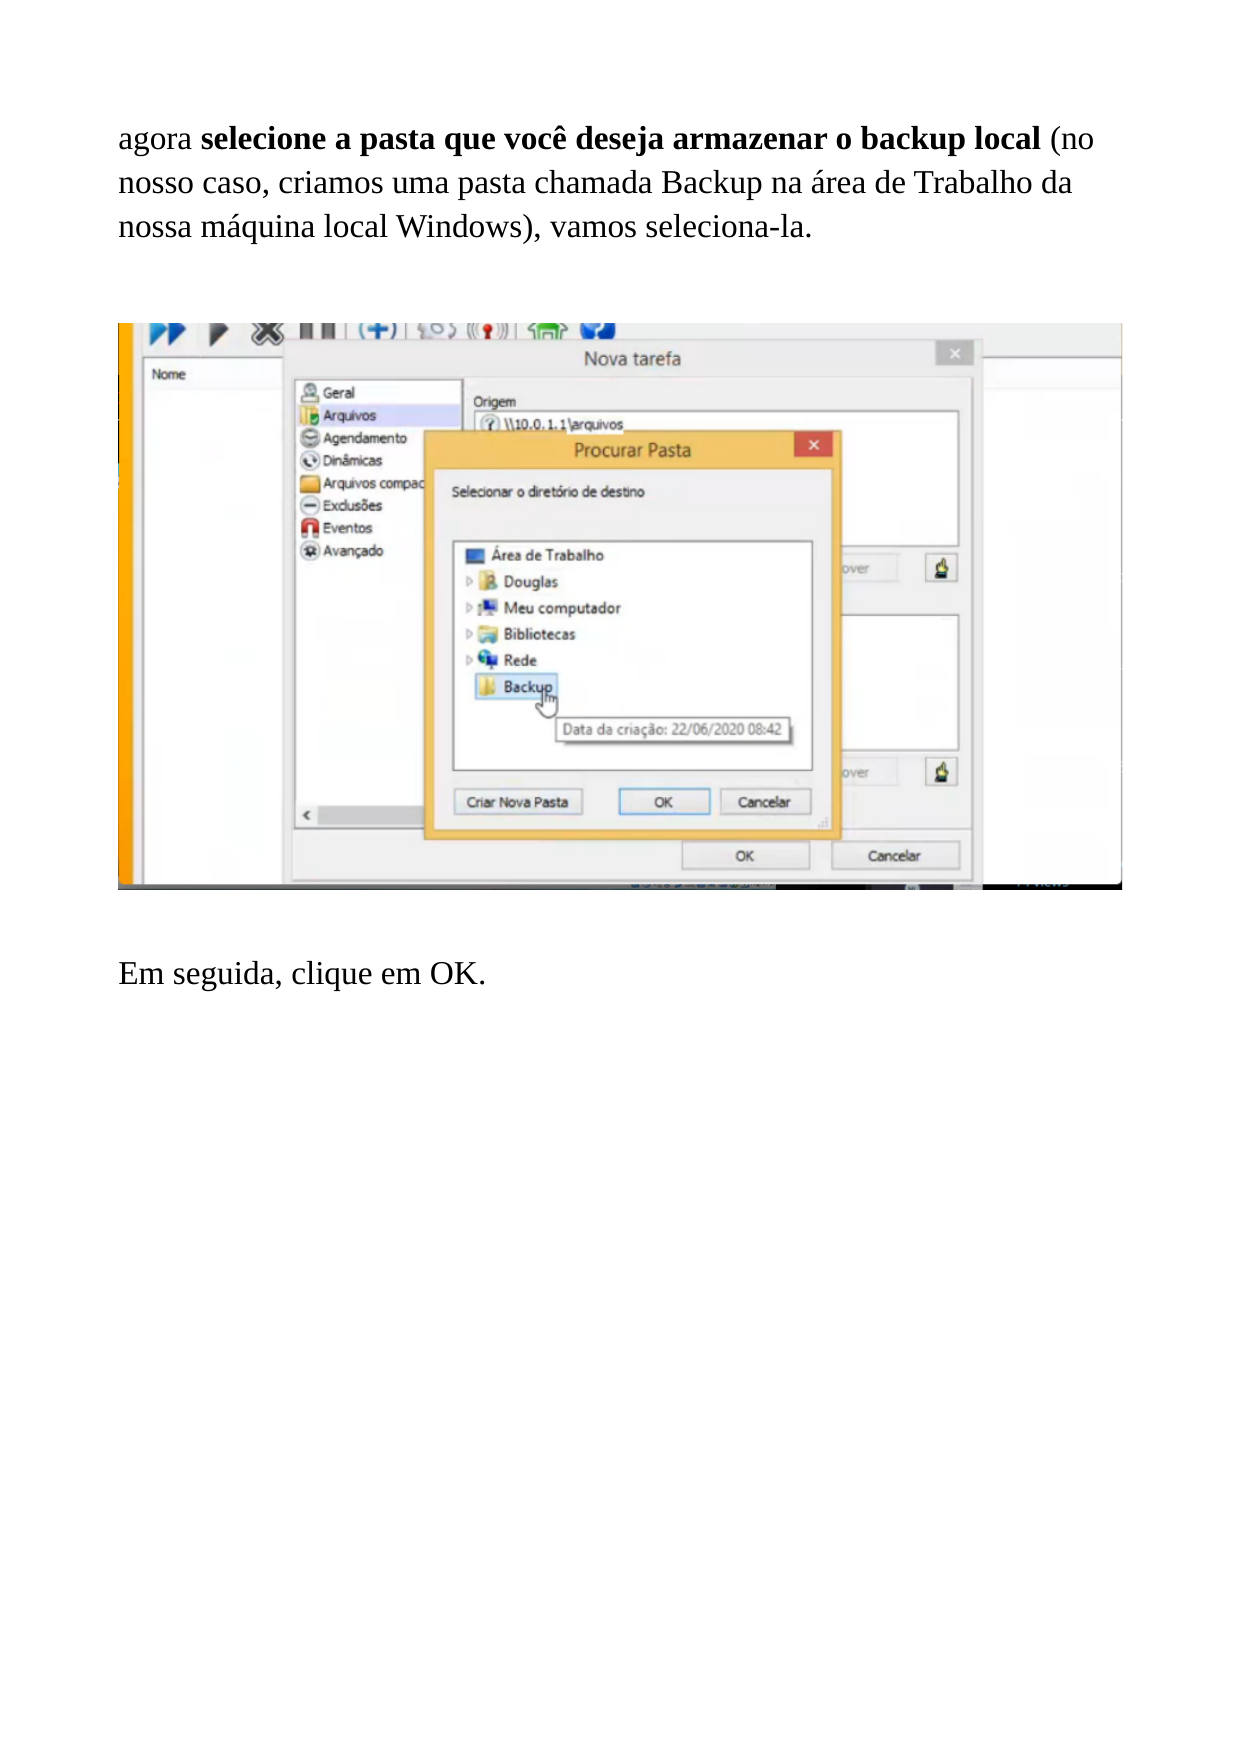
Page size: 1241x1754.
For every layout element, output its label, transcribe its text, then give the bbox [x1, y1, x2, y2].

picture [118, 323, 1123, 890]
text Em seguida, clique em OK. [118, 954, 1122, 992]
text agora selecione a pasta que você deseja armazenar o backup local (no nosso caso, criamos uma pasta chamada Backup na área de Trabalho da nossa máquina local Windows), vamos seleciona-la. [118, 118, 1122, 244]
